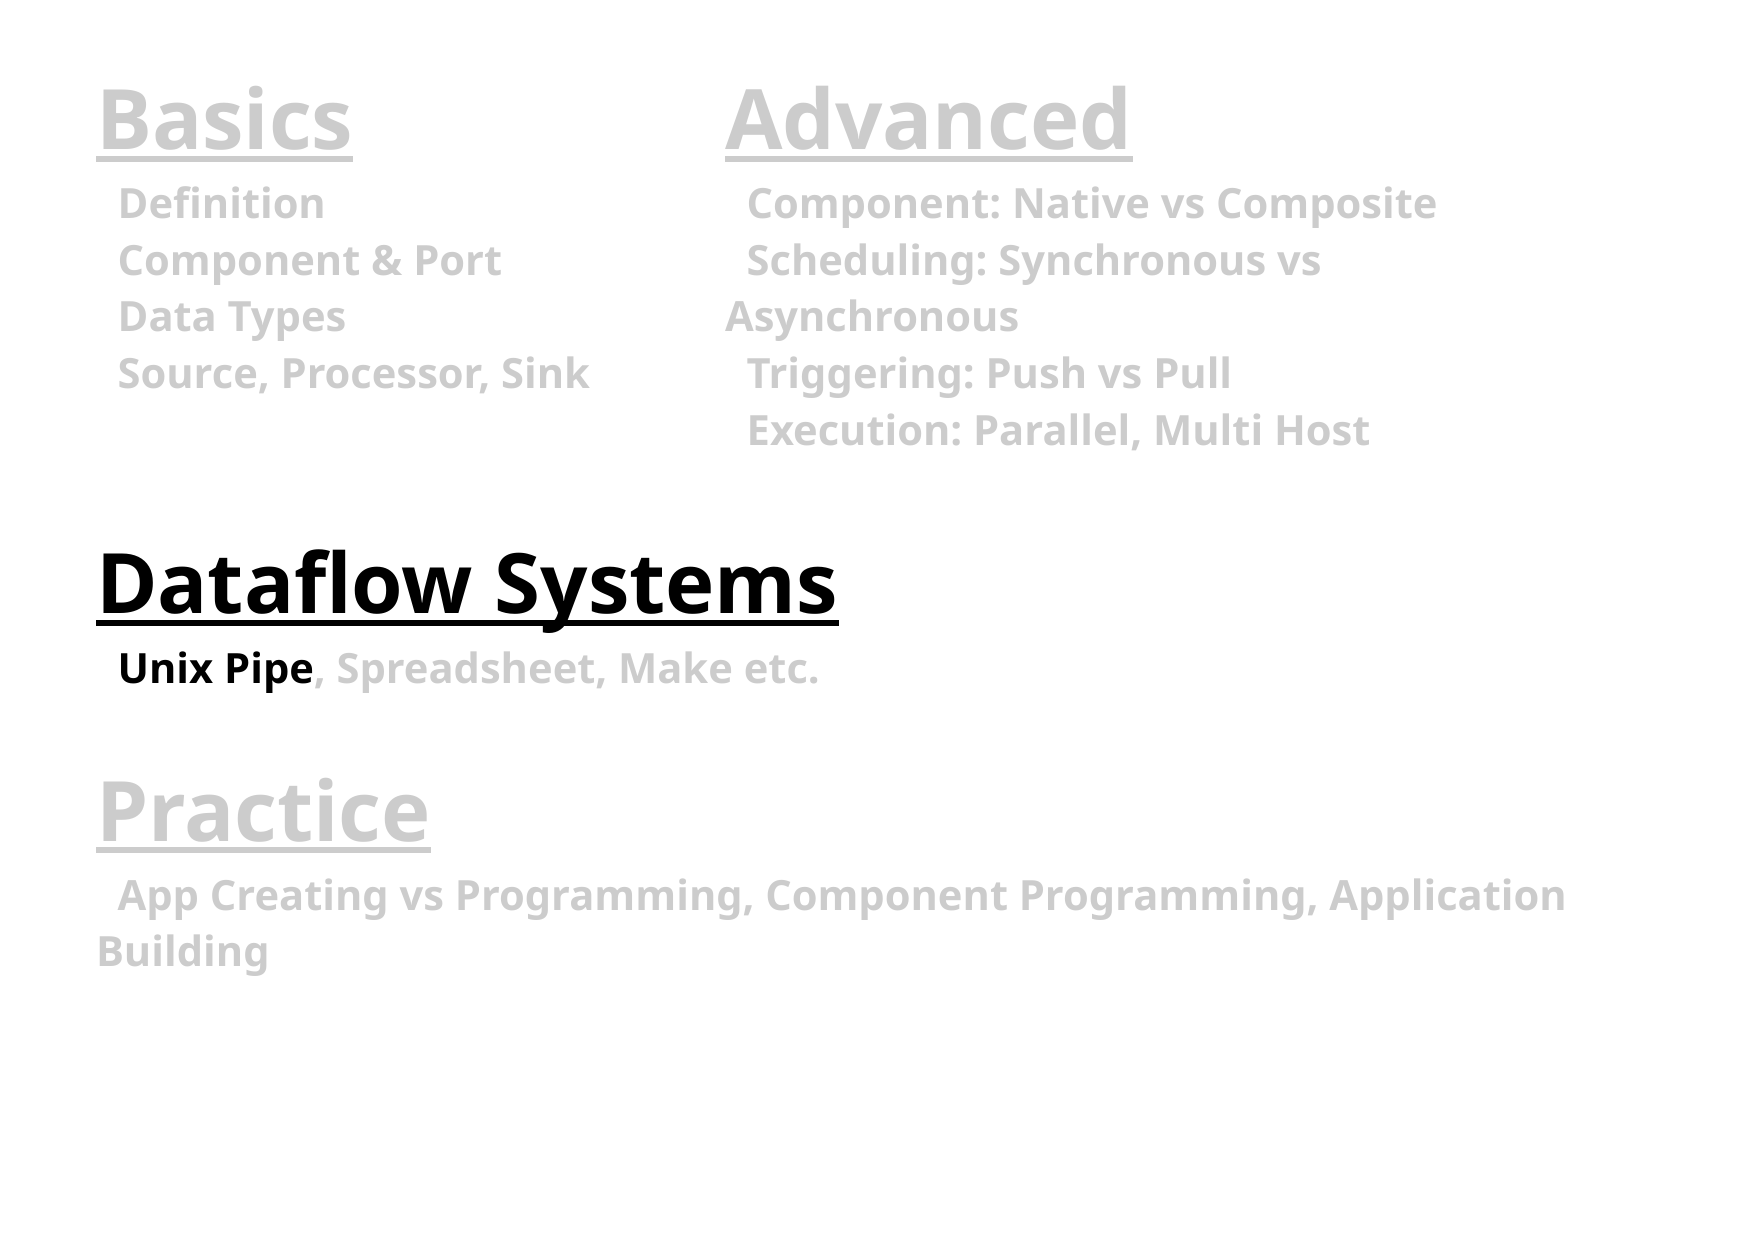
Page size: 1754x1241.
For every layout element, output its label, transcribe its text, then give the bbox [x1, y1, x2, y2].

text Unix Pipe, Spreadsheet, Make etc. [96, 638, 1699, 695]
table_header Basics [96, 60, 725, 174]
text Practice [96, 695, 1699, 866]
table_header Advanced [725, 60, 1613, 174]
table_cell Definition Component & Port Data Types Source, Processor, Sink [96, 174, 725, 468]
table_cell Component: Native vs Composite Scheduling: Synchronous vs Asynchronous Triggering: Push vs Pull Execution: Parallel, Multi Host [725, 174, 1613, 468]
text Dataflow Systems [96, 525, 1699, 638]
text App Creating vs Programming, Component Programming, Application Building [96, 866, 1699, 979]
